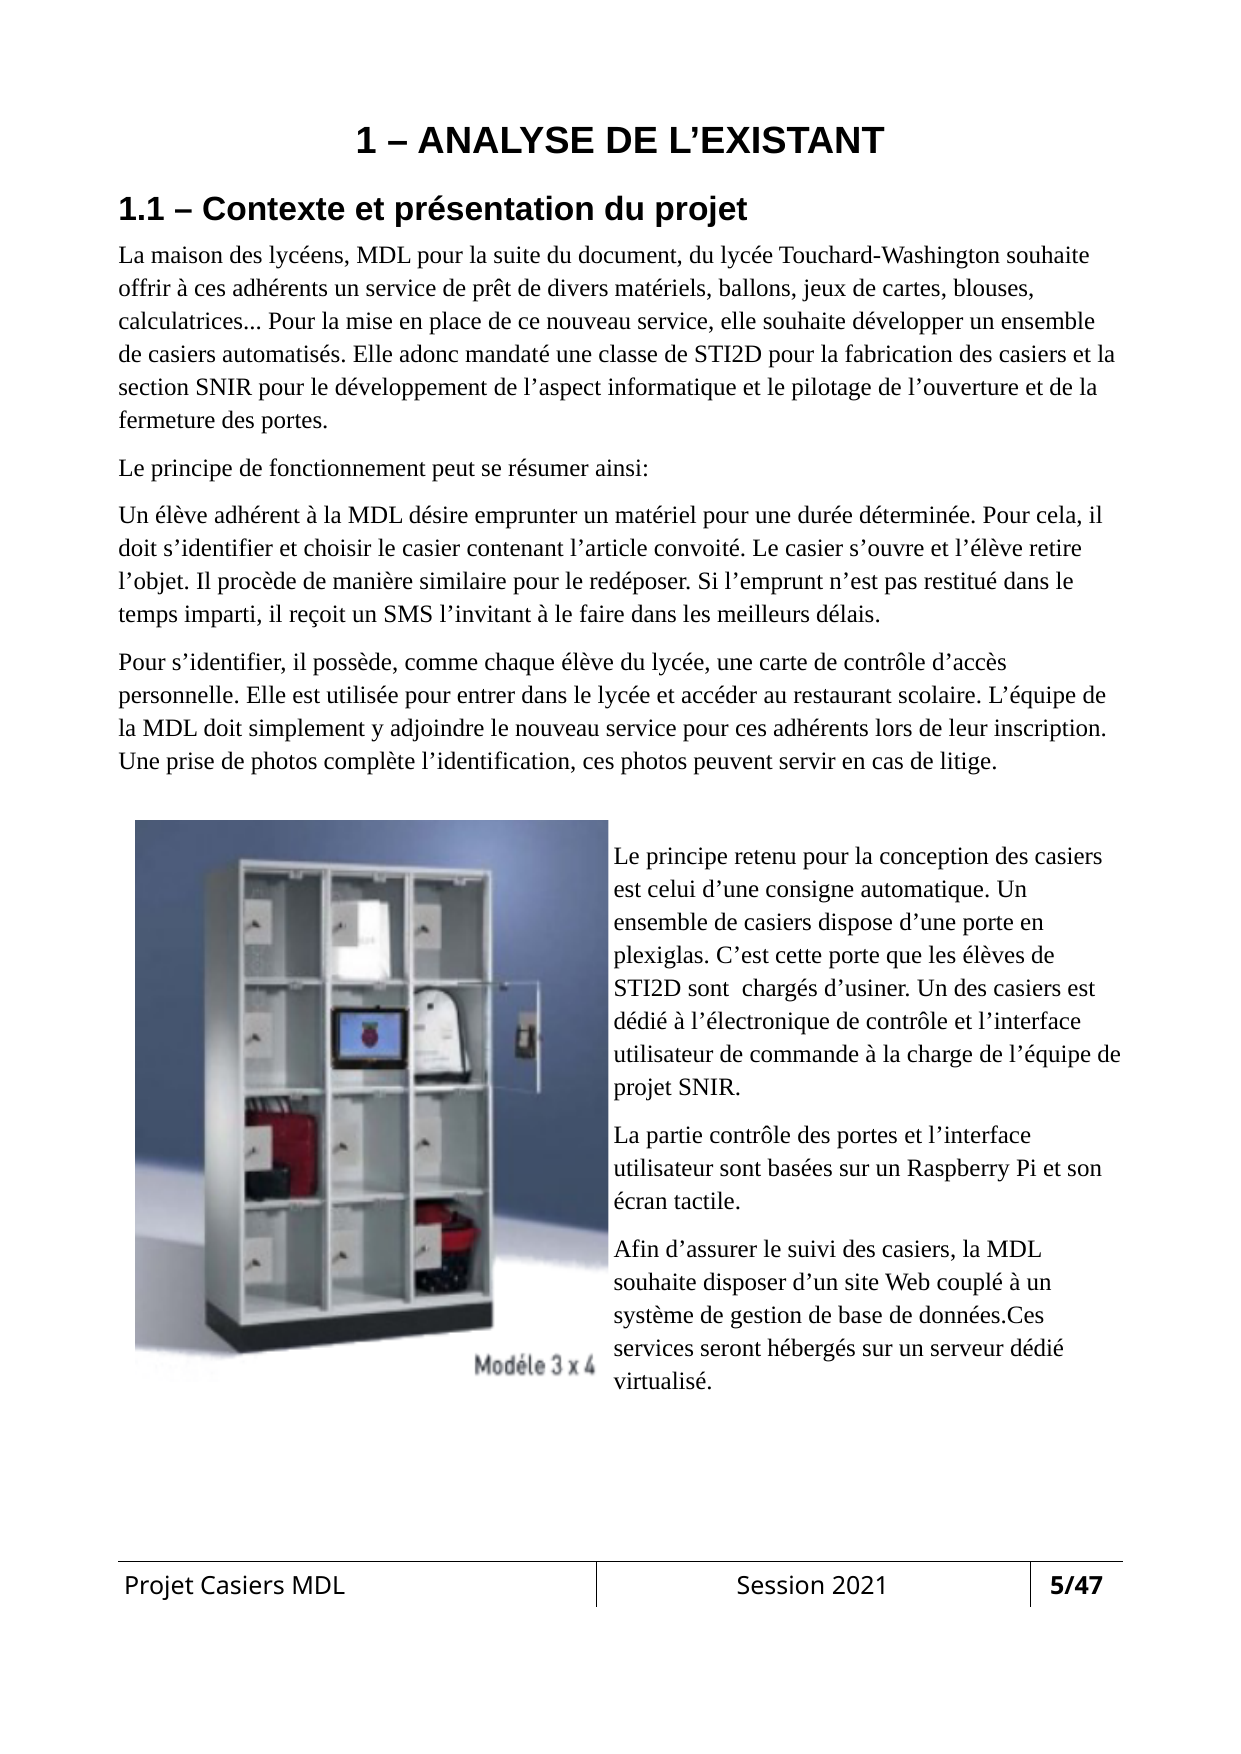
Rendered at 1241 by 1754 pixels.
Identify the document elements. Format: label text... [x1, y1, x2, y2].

text Un élève adhérent à la MDL désire emprunter un matériel pour une durée déterminée. Pour cela, il doit s’identifier et choisir le casier contenant l’article convoité. Le casier s’ouvre et l’élève retire l’objet. Il procède de manière similaire pour le redéposer. Si l’emprunt n’est pas restitué dans le temps imparti, il reçoit un SMS l’invitant à le faire dans les meilleurs délais. [118, 500, 1122, 628]
text Le principe de fonctionnement peut se résumer ainsi: [118, 453, 1122, 481]
text La maison des lycéens, MDL pour la suite du document, du lycée Touchard-Washington souhaite offrir à ces adhérents un service de prêt de divers matériels, ballons, jeux de cartes, blouses, calculatrices... Pour la mise en place de ce nouveau service, elle souhaite développer un ensemble de casiers automatisés. Elle adonc mandaté une classe de STI2D pour la fabrication des casiers et la section SNIR pour le développement de l’aspect informatique et le pilotage de l’ouverture et de la fermeture des portes. [118, 240, 1122, 434]
text Le principe retenu pour la conception des casiers est celui d’une consigne automatique. Un ensemble de casiers dispose d’une porte en plexiglas. C’est cette porte que les élèves de STI2D sont chargés d’usiner. Un des casiers est dédié à l’électronique de contrôle et l’interface utilisateur de commande à la charge de l’équipe de projet SNIR. [613, 841, 1122, 1101]
picture [135, 820, 609, 1382]
text Afin d’assurer le suivi des casiers, la MDL souhaite disposer d’un site Web couplé à un système de gestion de base de données.Ces services seront hébergés sur un serveur dédié virtualisé. [118, 1234, 1122, 1394]
text La partie contrôle des portes et l’interface utilisateur sont basées sur un Raspberry Pi et son écran tactile. [613, 1120, 1122, 1215]
subtitle 1 – ANALYSE DE L’EXISTANT [118, 118, 1122, 162]
text Pour s’identifier, il possède, comme chaque élève du lycée, une carte de contrôle d’accès personnelle. Elle est utilisée pour entrer dans le lycée et accéder au restaurant scolaire. L’équipe de la MDL doit simplement y adjoindre le nouveau service pour ces adhérents lors de leur inscription. Une prise de photos complète l’identification, ces photos peuvent servir en cas de litige. [118, 647, 1122, 775]
subtitle 1.1 – Contexte et présentation du projet [118, 189, 1122, 227]
